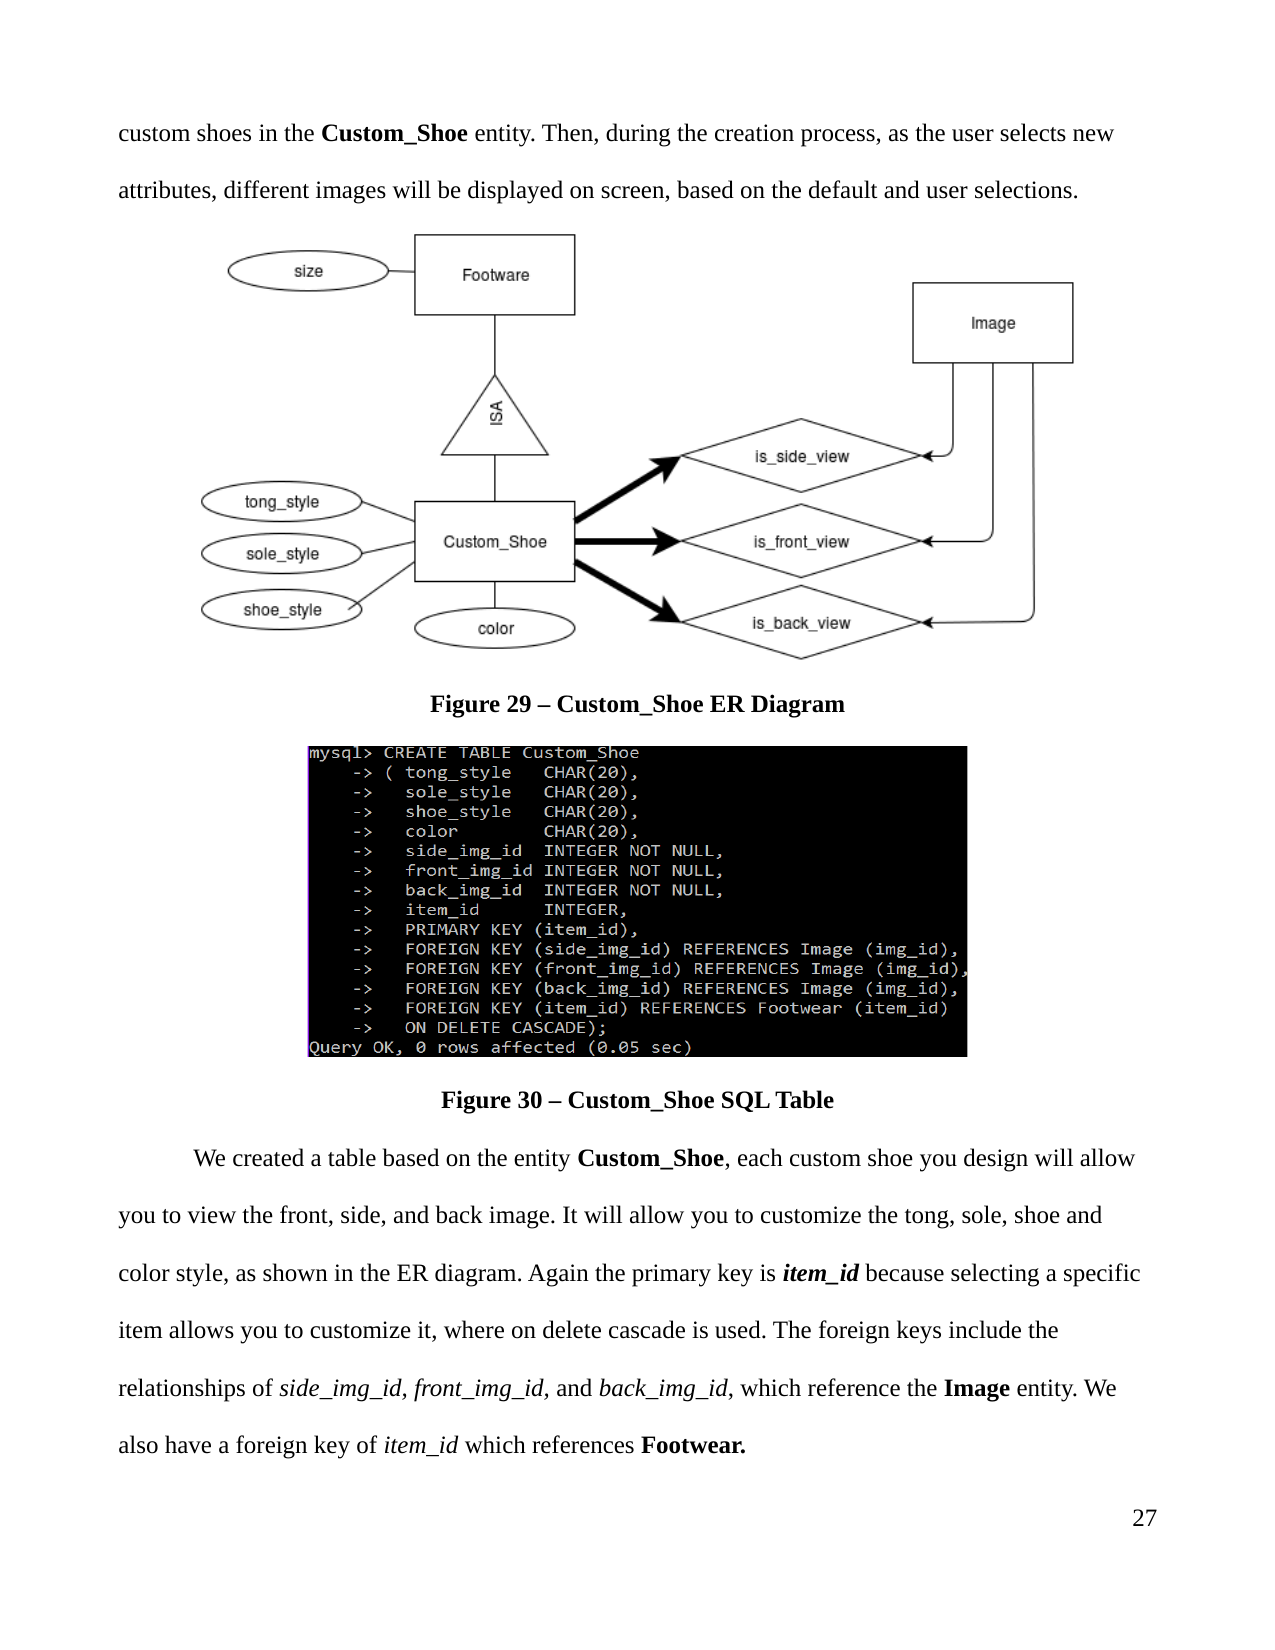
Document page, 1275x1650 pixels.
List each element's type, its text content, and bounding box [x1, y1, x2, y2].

text We created a table based on the entity Custom_Shoe, each custom shoe you design will allow you to view the front, side, and back image. It will allow you to customize the tong, sole, shoe and color style, as shown in the ER diagram. Again the primary key is item_id because selecting a specific item allows you to customize it, where on delete cascade is used. The foreign keys include the relationships of side­­_img_id, front_img_id, and back_img_id, which reference the Image entity. We also have a foreign key of item_id which references Footwear. [118, 1143, 1157, 1459]
picture [200, 233, 1075, 661]
text Figure 29 – Custom_Shoe ER Diagram [118, 689, 1157, 718]
text custom shoes in the Custom_Shoe entity. Then, during the creation process, as the user selects new attributes, different images will be displayed on screen, based on the default and user selections. [118, 118, 1157, 204]
picture [307, 746, 968, 1057]
text Figure 30 – Custom_Shoe SQL Table [118, 1085, 1157, 1114]
